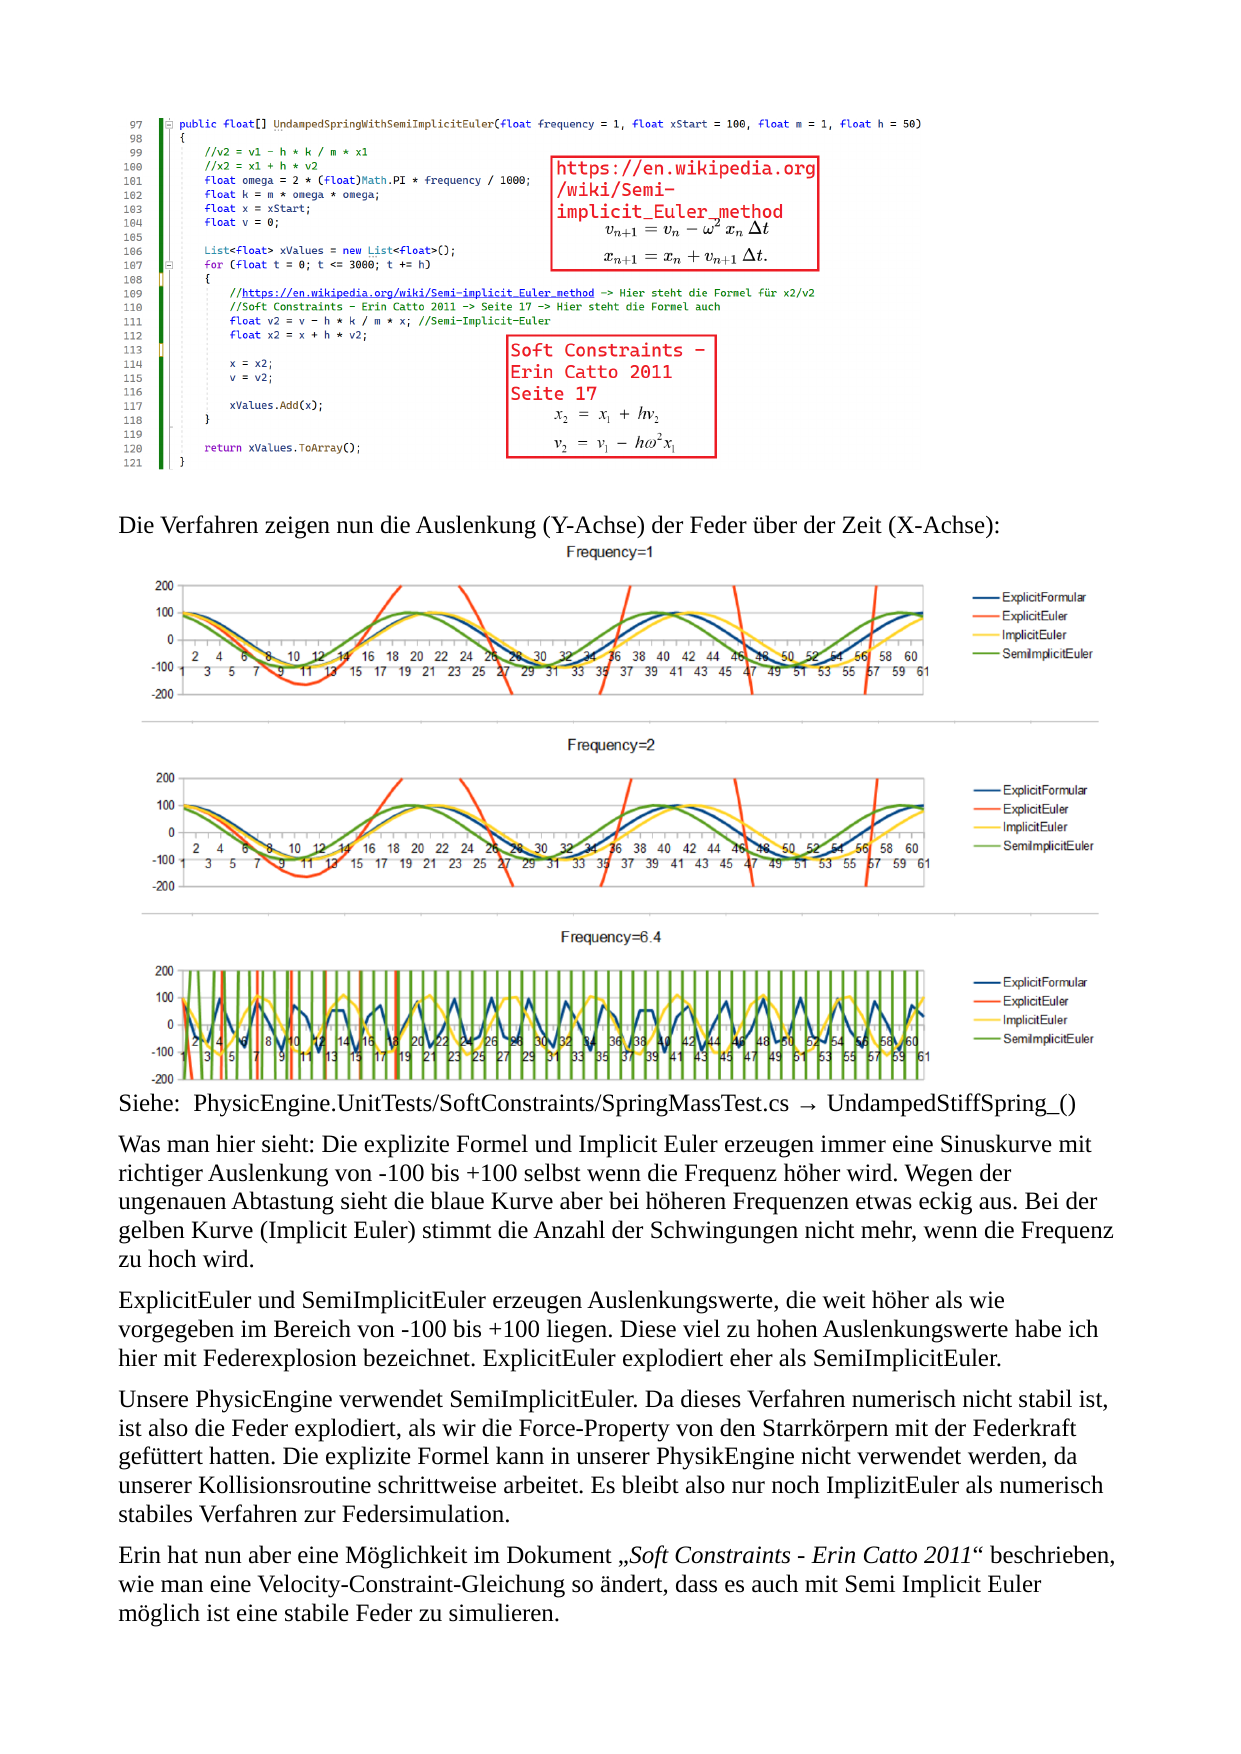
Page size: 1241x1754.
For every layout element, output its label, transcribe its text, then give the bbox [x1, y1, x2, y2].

text Was man hier sieht: Die explizite Formel und Implicit Euler erzeugen immer eine Sinuskurve mit richtiger Auslenkung von -100 bis +100 selbst wenn die Frequenz höher wird. Wegen der ungenauen Abtastung sieht die blaue Kurve aber bei höheren Frequenzen etwas eckig aus. Bei der gelben Kurve (Implicit Euler) stimmt die Anzahl der Schwingungen nicht mehr, wenn die Frequenz zu hoch wird. [118, 1129, 1122, 1273]
text Unsere PhysicEngine verwendet SemiImplicitEuler. Da dieses Verfahren numerisch nicht stabil ist, ist also die Feder explodiert, als wir die Force-Property von den Starrkörpern mit der Federkraft gefüttert hatten. Die explizite Formel kann in unserer PhysikEngine nicht verwendet werden, da unserer Kollisionsroutine schrittweise arbeitet. Es bleibt also nur noch ImplizitEuler als numerisch stabiles Verfahren zur Federsimulation. [118, 1384, 1122, 1528]
picture [118, 118, 921, 470]
text ExplicitEuler und SemiImplicitEuler erzeugen Auslenkungswerte, die weit höher als wie vorgegeben im Bereich von -100 bis +100 liegen. Diese viel zu hohen Auslenkungswerte habe ich hier mit Federexplosion bezeichnet. ExplicitEuler explodiert eher als SemiImplicitEuler. [118, 1285, 1122, 1371]
text Erin hat nun aber eine Möglichkeit im Dokument „Soft Constraints - Erin Catto 2011“ beschrieben, wie man eine Velocity-Constraint-Gleichung so ändert, dass es auch mit Semi Implicit Euler möglich ist eine stabile Feder zu simulieren. [118, 1540, 1122, 1626]
text Siehe: PhysicEngine.UnitTests/SoftConstraints/SpringMassTest.cs → UndampedStiffSpring_() [118, 552, 1122, 1116]
picture [141, 540, 1099, 1088]
text Die Verfahren zeigen nun die Auslenkung (Y-Achse) der Feder über der Zeit (X-Achse): [118, 510, 1122, 539]
